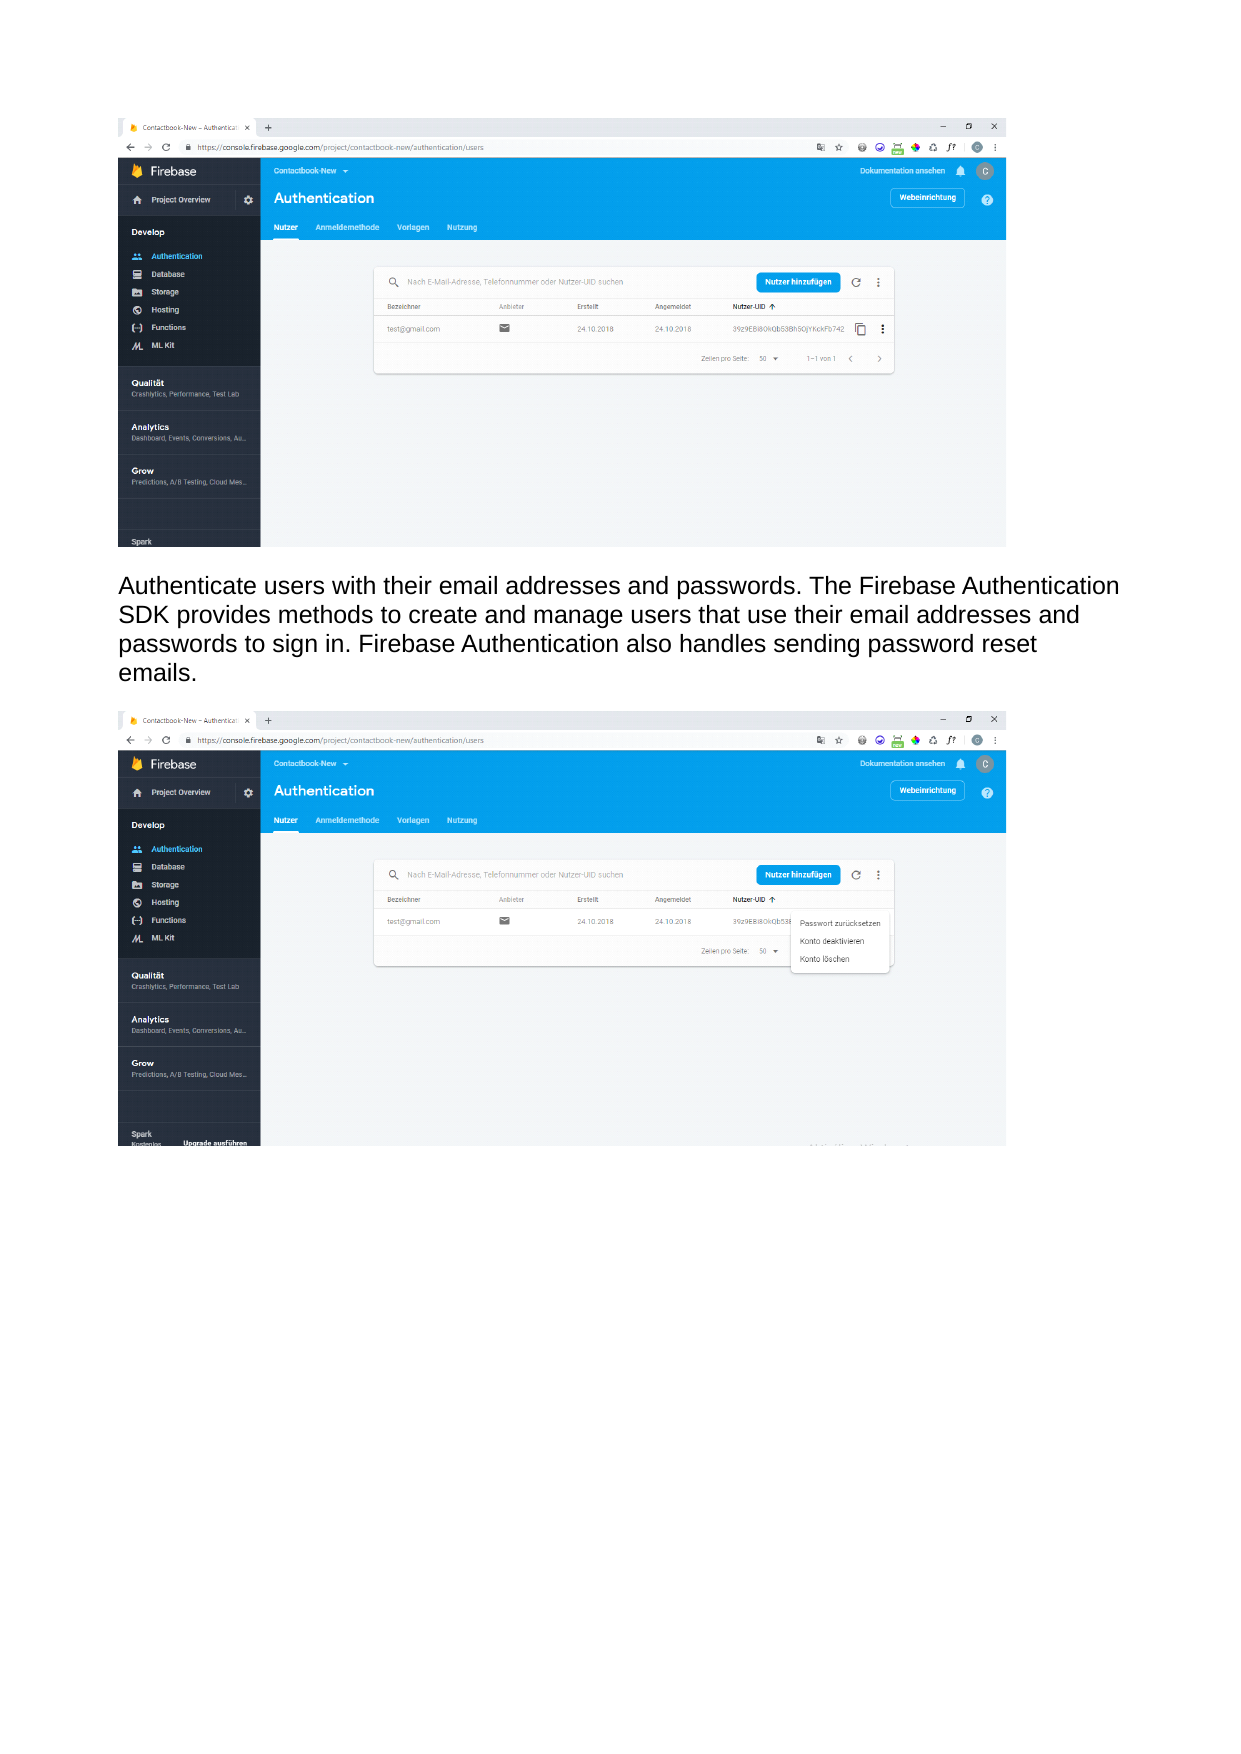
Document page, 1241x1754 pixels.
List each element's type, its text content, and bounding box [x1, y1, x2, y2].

text Authenticate users with their email addresses and passwords. The Firebase Authentication SDK provides methods to create and manage users that use their email addresses and passwords to sign in. Firebase Authentication also handles sending password reset emails. [118, 571, 1122, 686]
